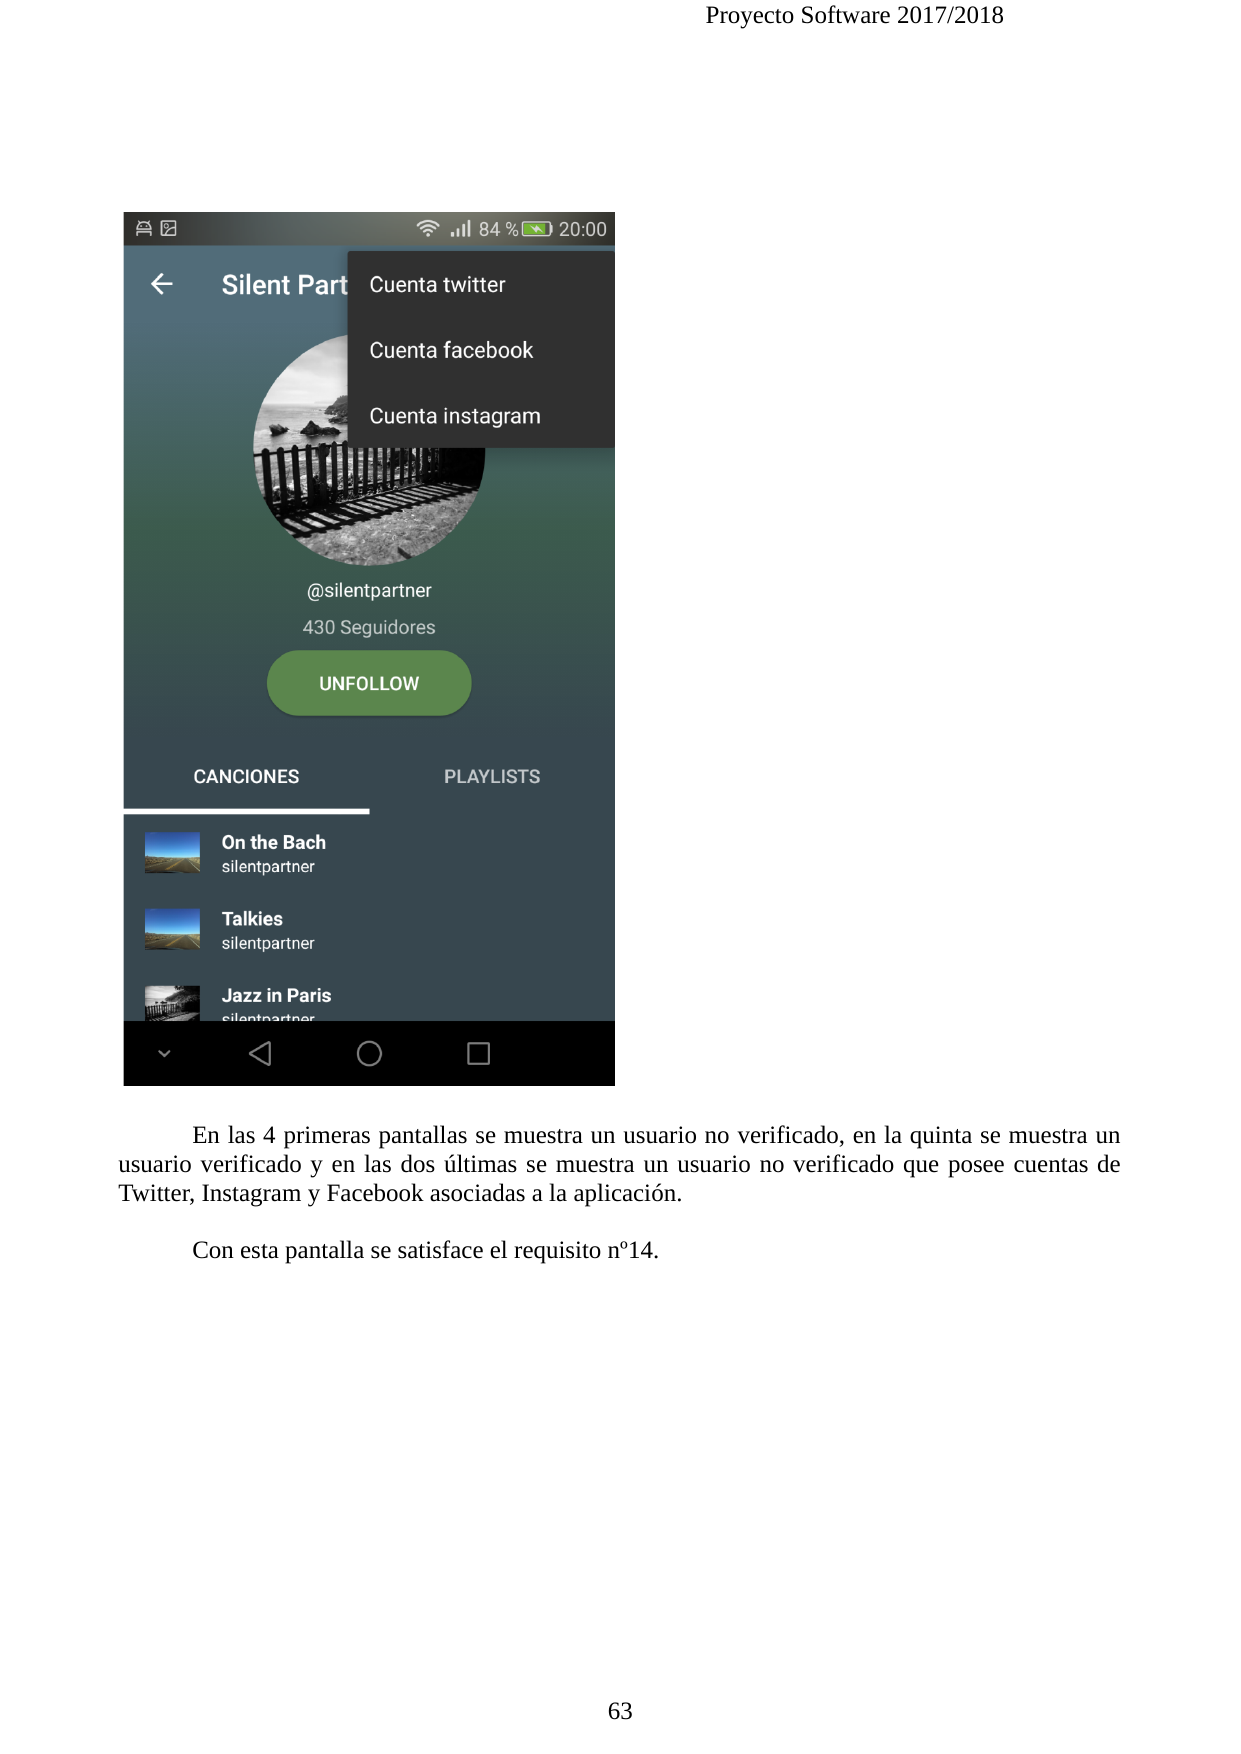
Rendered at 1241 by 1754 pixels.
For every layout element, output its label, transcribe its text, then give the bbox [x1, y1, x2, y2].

text En las 4 primeras pantallas se muestra un usuario no verificado, en la quinta se muestra un usuario verificado y en las dos últimas se muestra un usuario no verificado que posee cuentas de Twitter, Instagram y Facebook asociadas a la aplicación. [118, 1121, 1122, 1207]
table_cell [118, 118, 620, 1092]
text Con esta pantalla se satisface el requisito nº14. [118, 1236, 1122, 1264]
picture [123, 212, 615, 1086]
table_cell [620, 118, 1122, 1092]
